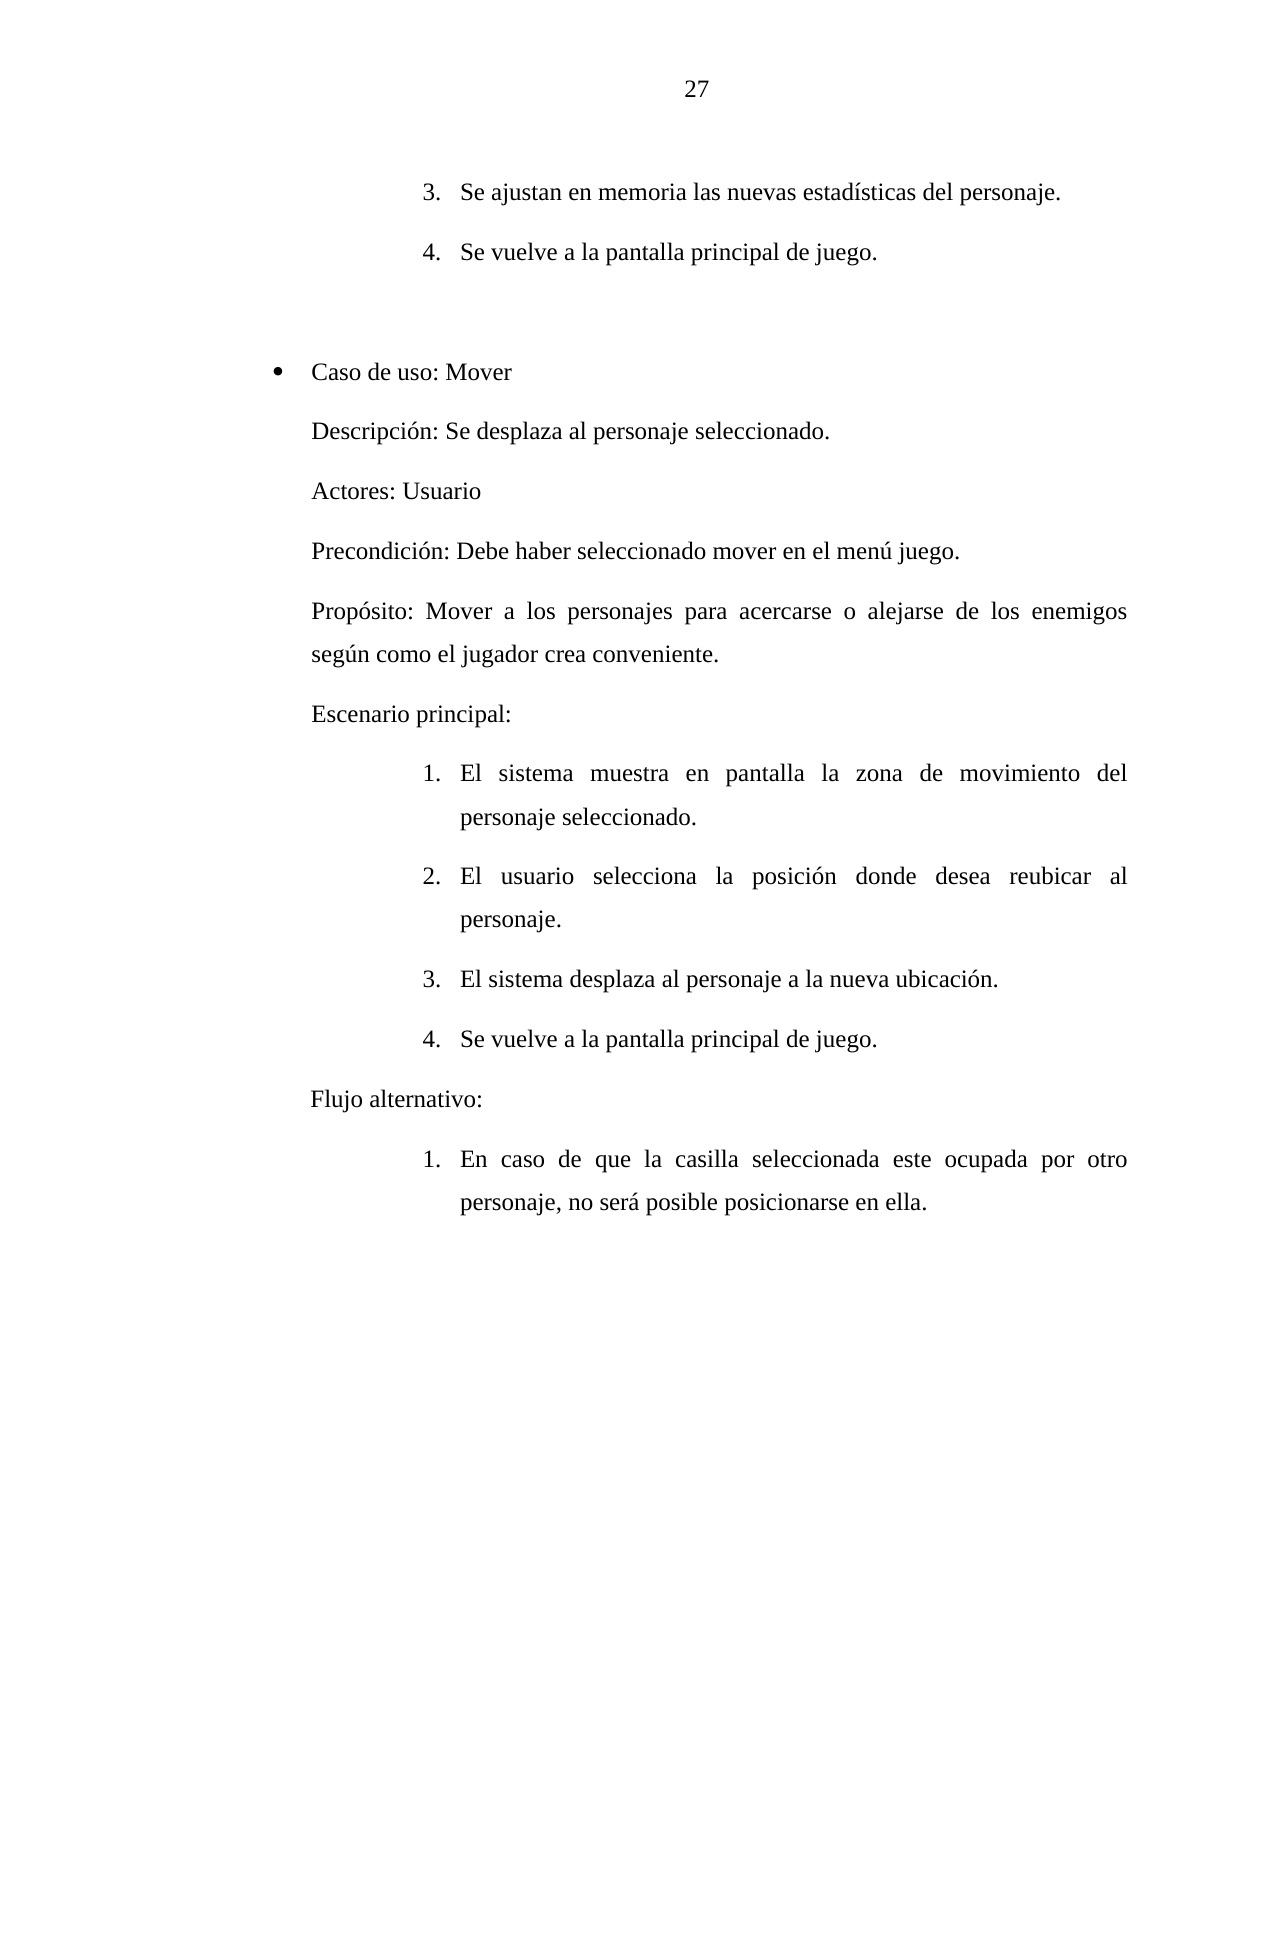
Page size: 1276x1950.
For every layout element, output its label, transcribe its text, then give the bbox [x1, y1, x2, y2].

text Precondición: Debe haber seleccionado mover en el menú juego. [311, 536, 1128, 565]
text Propósito: Mover a los personajes para acercarse o alejarse de los enemigos según como el jugador crea conveniente. [311, 596, 1128, 668]
list Se vuelve a la pantalla principal de juego. [422, 237, 1128, 266]
list El sistema muestra en pantalla la zona de movimiento del personaje seleccionado. [422, 758, 1128, 830]
list Caso de uso: Mover [274, 357, 1128, 385]
list El usuario selecciona la posición donde desea reubicar al personaje. [422, 861, 1128, 933]
text Descripción: Se desplaza al personaje seleccionado. [311, 416, 1128, 445]
list Se vuelve a la pantalla principal de juego. [422, 1024, 1128, 1053]
text Escenario principal: [311, 699, 1128, 727]
list Se ajustan en memoria las nuevas estadísticas del personaje. [422, 177, 1128, 206]
list En caso de que la casilla seleccionada este ocupada por otro personaje, no será posible posicionarse en ella. [422, 1144, 1128, 1216]
text Flujo alternativo: [236, 1084, 1128, 1113]
text Actores: Usuario [311, 476, 1128, 505]
list El sistema desplaza al personaje a la nueva ubicación. [422, 964, 1128, 993]
